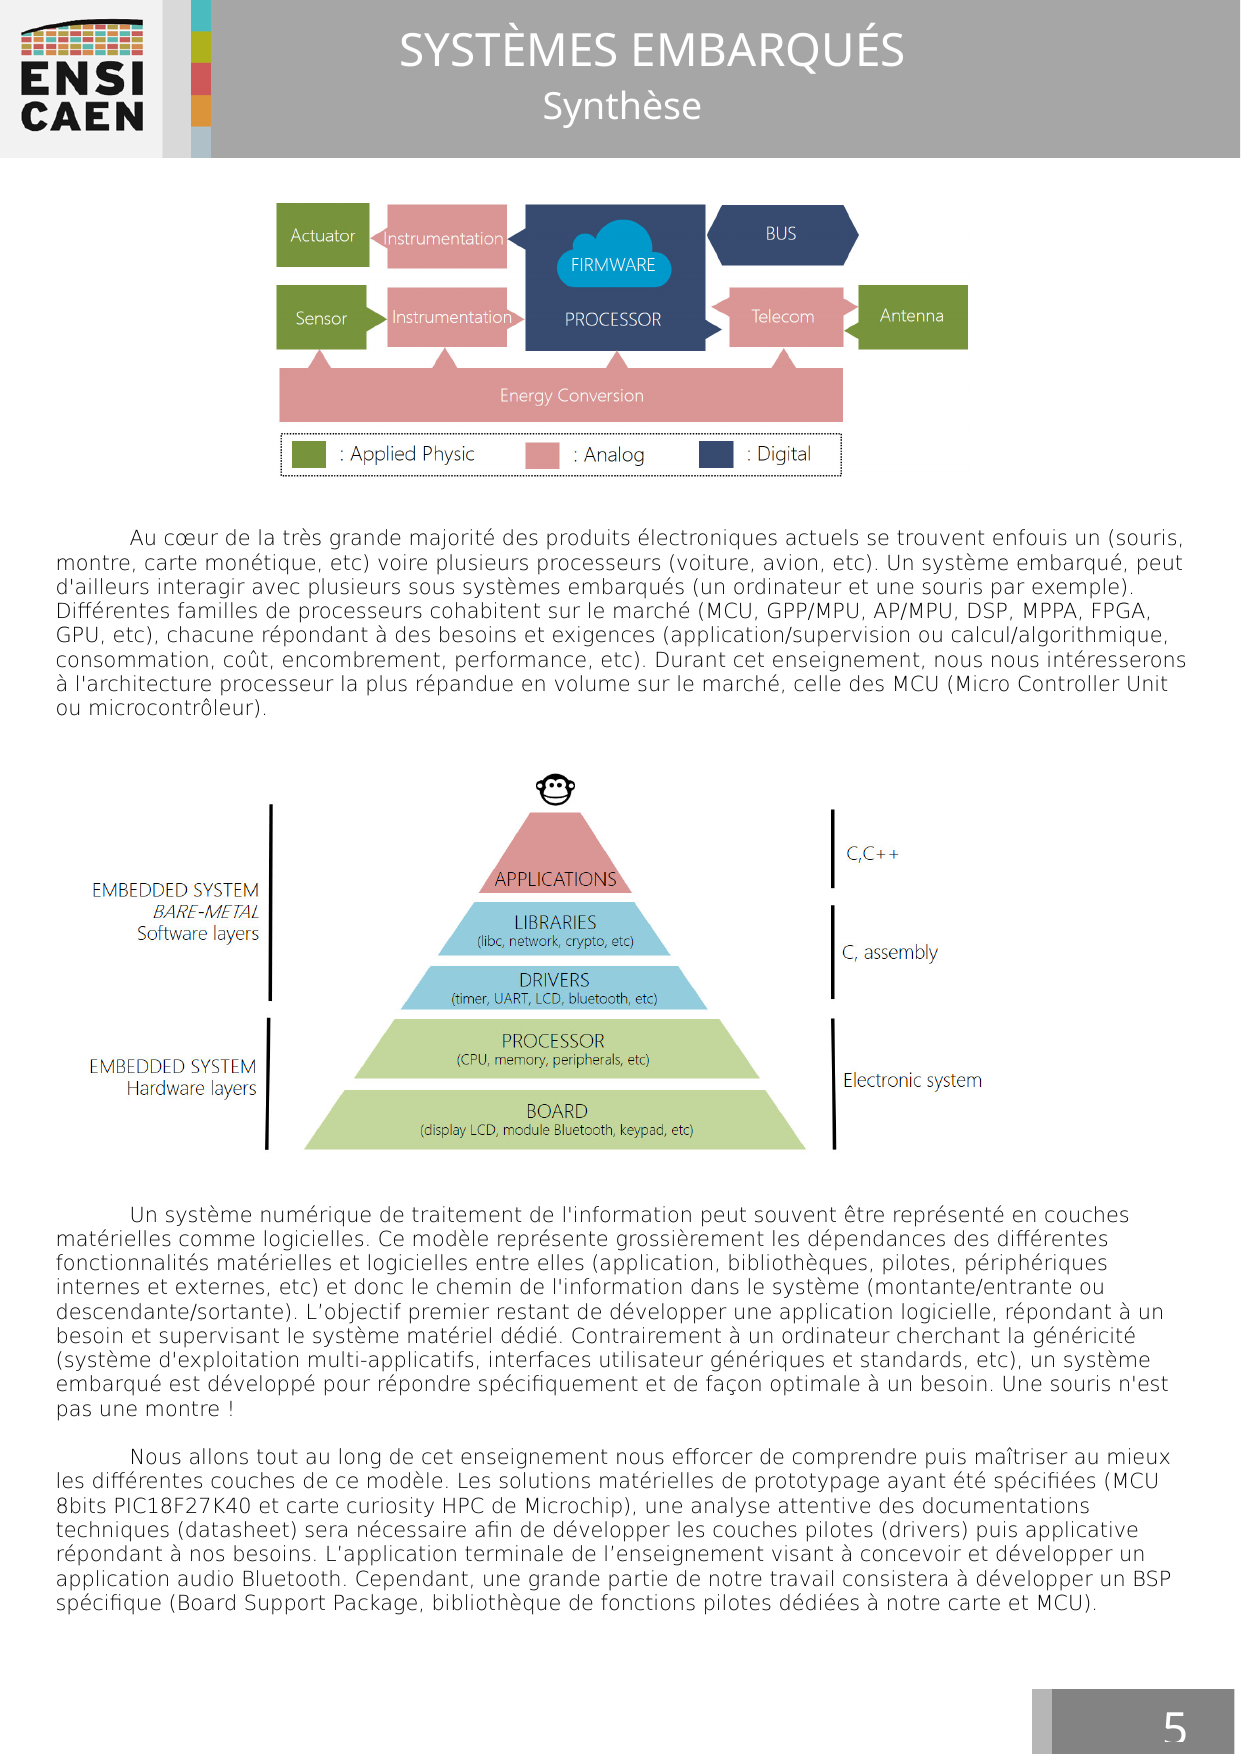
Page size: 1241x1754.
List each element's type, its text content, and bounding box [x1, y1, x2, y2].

text Nous allons tout au long de cet enseignement nous efforcer de comprendre puis maîtriser au mieux les différentes couches de ce modèle. Les solutions matérielles de prototypage ayant été spécifiées (MCU 8bits PIC18F27K40 et carte curiosity HPC de Microchip), une analyse attentive des documentations techniques (datasheet) sera nécessaire afin de développer les couches pilotes (drivers) puis applicative répondant à nos besoins. L’application terminale de l’enseignement visant à concevoir et développer un application audio Bluetooth. Cependant, une grande partie de notre travail consistera à développer un BSP spécifique (Board Support Package, bibliothèque de fonctions pilotes dédiées à notre carte et MCU). [55, 1445, 1189, 1615]
text Au cœur de la très grande majorité des produits électroniques actuels se trouvent enfouis un (souris, montre, carte monétique, etc) voire plusieurs processeurs (voiture, avion, etc). Un système embarqué, peut d'ailleurs interagir avec plusieurs sous systèmes embarqués (un ordinateur et une souris par exemple). Différentes familles de processeurs cohabitent sur le marché (MCU, GPP/MPU, AP/MPU, DSP, MPPA, FPGA, GPU, etc), chacune répondant à des besoins et exigences (application/supervision ou calcul/algorithmique, consommation, coût, encombrement, performance, etc). Durant cet enseignement, nous nous intéresserons à l'architecture processeur la plus répandue en volume sur le marché, celle des MCU (Micro Controller Unit ou microcontrôleur). [55, 526, 1189, 721]
text Un système numérique de traitement de l'information peut souvent être représenté en couches matérielles comme logicielles. Ce modèle représente grossièrement les dépendances des différentes fonctionnalités matérielles et logicielles entre elles (application, bibliothèques, pilotes, périphériques internes et externes, etc) et donc le chemin de l'information dans le système (montante/entrante ou descendante/sortante). L’objectif premier restant de développer une application logicielle, répondant à un besoin et supervisant le système matériel dédié. Contrairement à un ordinateur cherchant la généricité (système d'exploitation multi-applicatifs, interfaces utilisateur génériques et standards, etc), un système embarqué est développé pour répondre spécifiquement et de façon optimale à un besoin. Une souris n'est pas une montre ! [55, 1203, 1189, 1421]
picture [274, 200, 970, 478]
picture [1032, 1689, 1235, 1754]
picture [0, 0, 1241, 158]
picture [55, 769, 1088, 1154]
